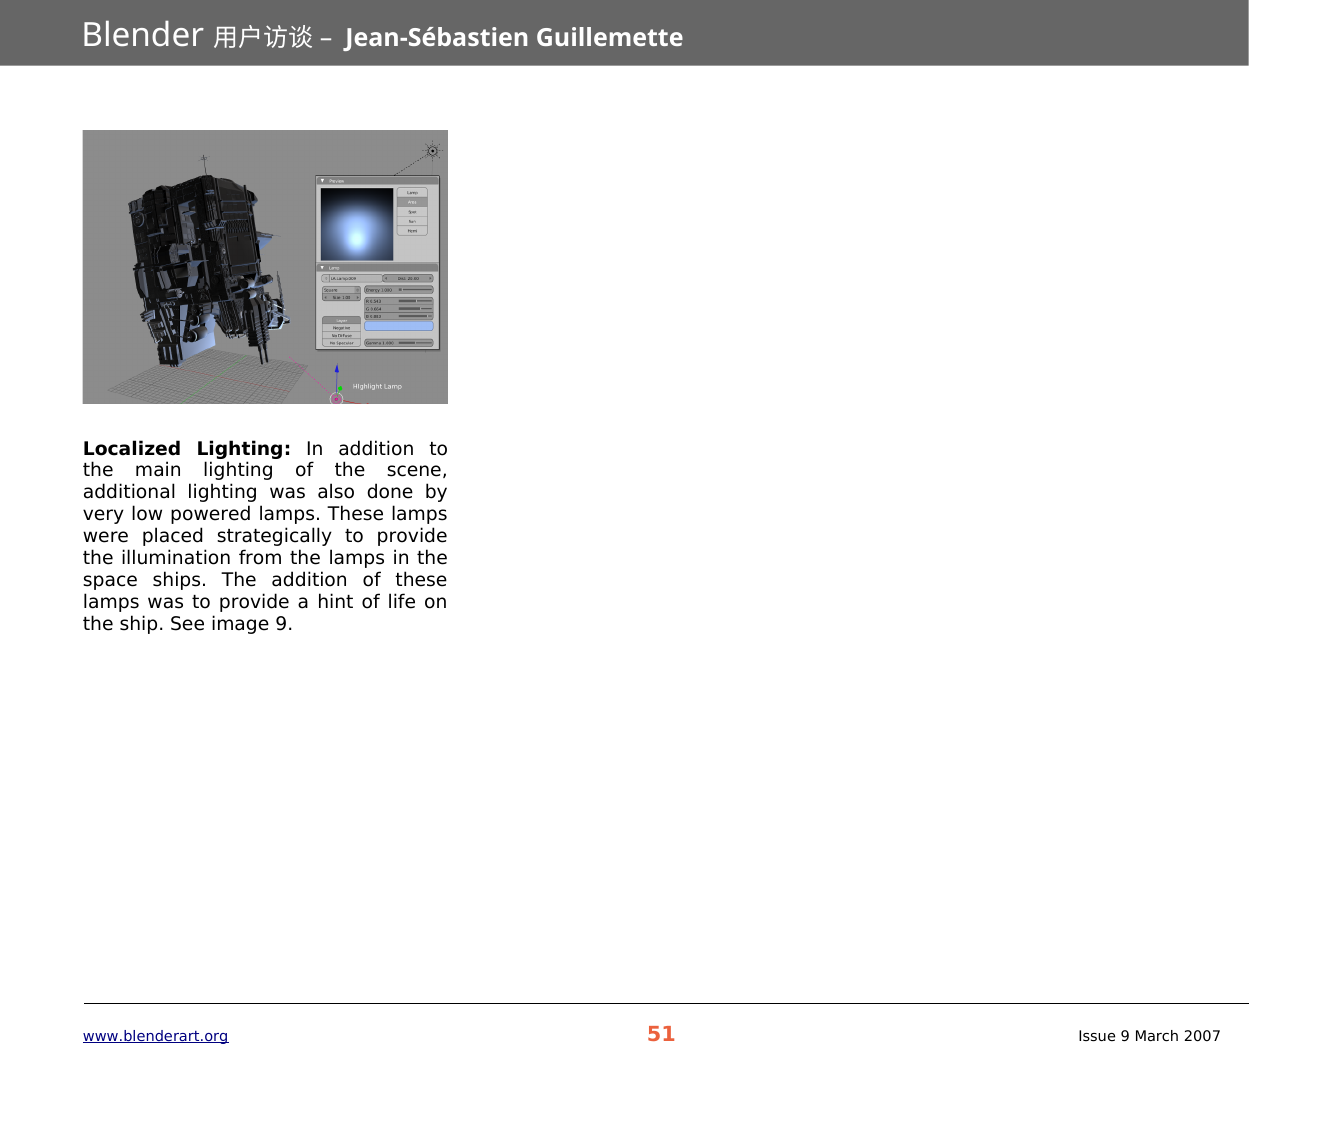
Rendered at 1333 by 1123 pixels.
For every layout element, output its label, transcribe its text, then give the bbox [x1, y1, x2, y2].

text Localized Lighting: In addition to the main lighting of the scene, additional lighting was also done by very low powered lamps. These lamps were placed strategically to provide the illumination from the lamps in the space ships. The addition of these lamps was to provide a hint of life on the ship. See image 9. [83, 404, 448, 634]
picture [82, 130, 448, 404]
